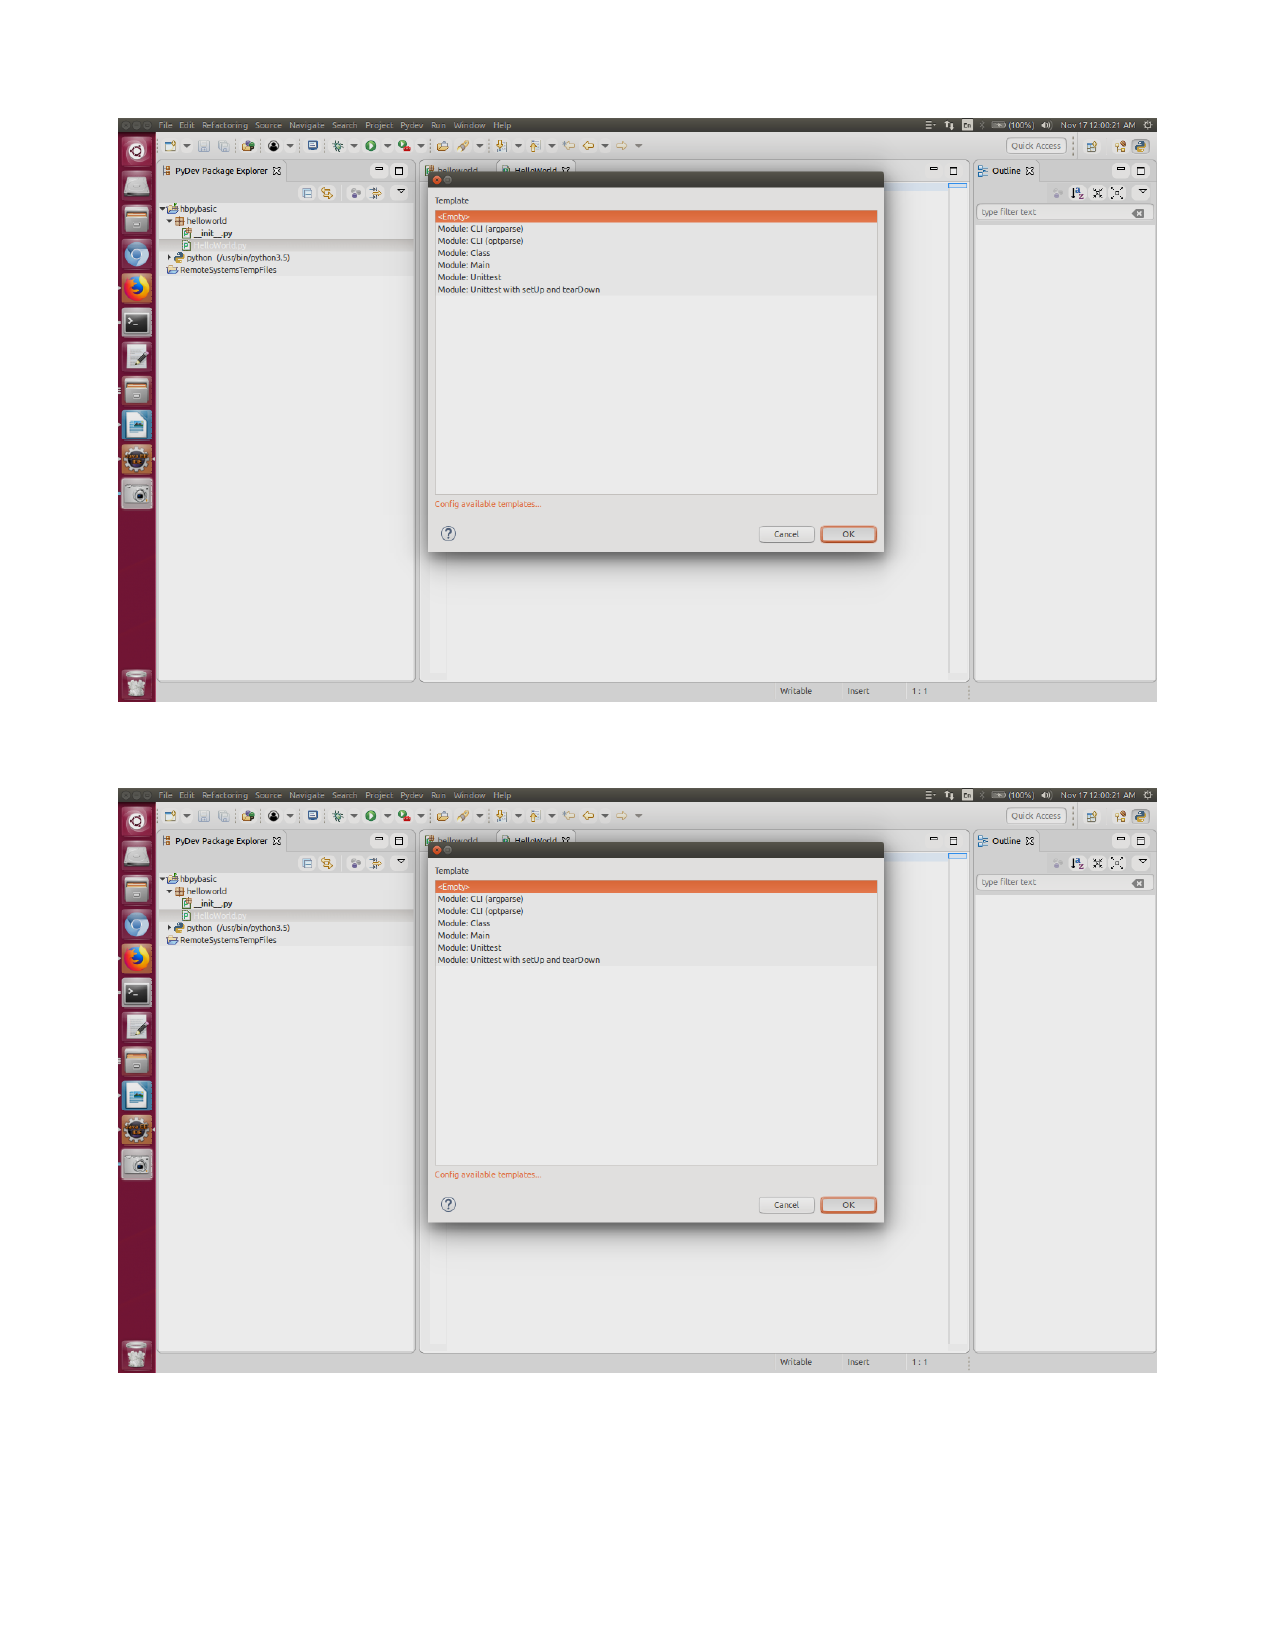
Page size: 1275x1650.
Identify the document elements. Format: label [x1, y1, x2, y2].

picture [118, 118, 1157, 702]
picture [118, 788, 1157, 1373]
